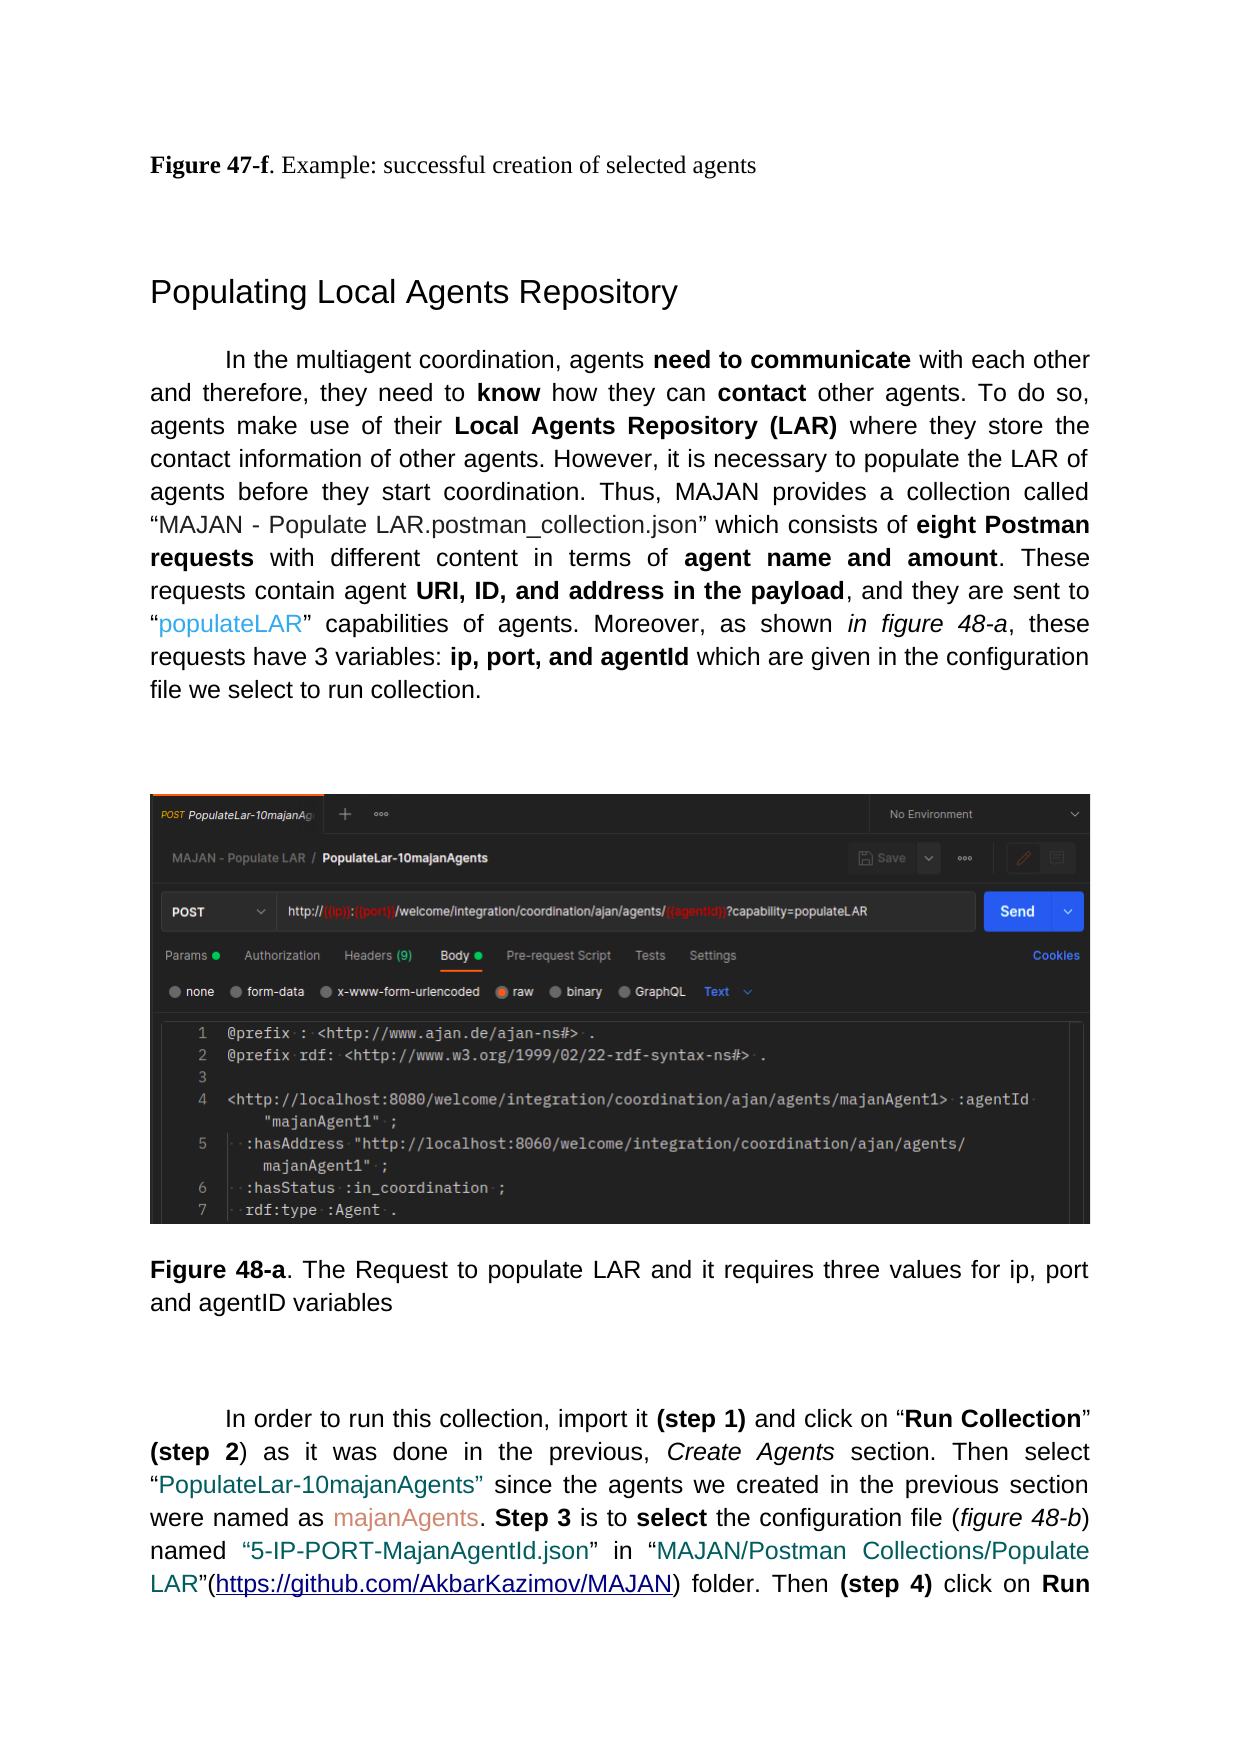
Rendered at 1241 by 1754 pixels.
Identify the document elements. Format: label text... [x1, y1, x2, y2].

picture [150, 794, 1091, 1224]
text In order to run this collection, import it (step 1) and click on “Run Collection” (step 2) as it was done in the previous, Create Agents section. Then select “PopulateLar-10majanAgents” since the agents we created in the previous section were named as majanAgents. Step 3 is to select the configuration file (figure 48-b) named “5-IP-PORT-MajanAgentId.json” in “MAJAN/Postman Collections/Populate LAR”(https://github.com/AkbarKazimov/MAJAN) folder. Then (step 4) click on Run [150, 1404, 1090, 1598]
subtitle Populating Local Agents Repository [150, 272, 1090, 310]
text In the multiagent coordination, agents need to communicate with each other and therefore, they need to know how they can contact other agents. To do so, agents make use of their Local Agents Repository (LAR) where they store the contact information of other agents. However, it is necessary to populate the LAR of agents before they start coordination. Thus, MAJAN provides a collection called “MAJAN - Populate LAR.postman_collection.json” which consists of eight Postman requests with different content in terms of agent name and amount. These requests contain agent URI, ID, and address in the payload, and they are sent to “populateLAR” capabilities of agents. Moreover, as shown in figure 48-a, these requests have 3 variables: ip, port, and agentId which are given in the configuration file we select to run collection. [150, 345, 1090, 704]
text Figure 48-a. The Request to populate LAR and it requires three values for ip, port and agentID variables [150, 1255, 1090, 1317]
text Figure 47-f. Example: successful creation of selected agents [150, 150, 1090, 179]
